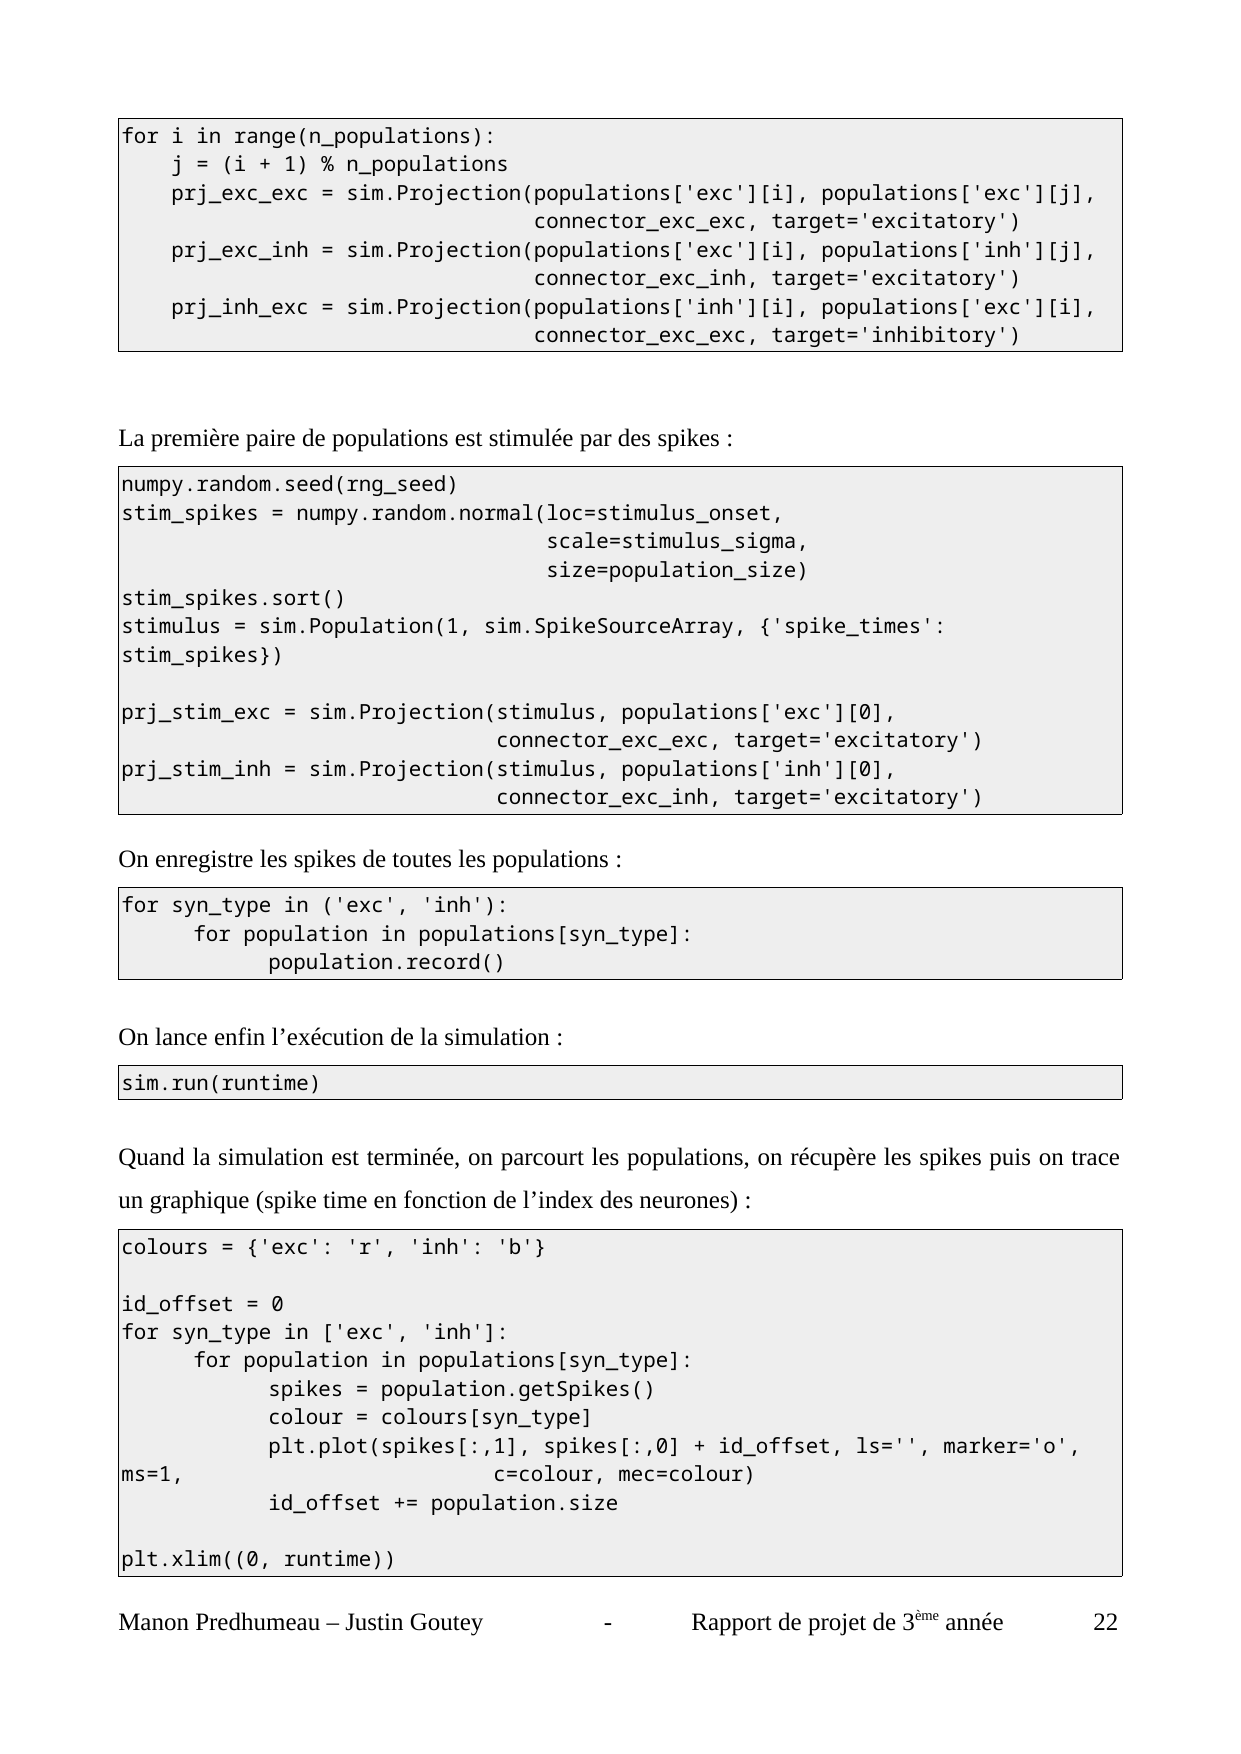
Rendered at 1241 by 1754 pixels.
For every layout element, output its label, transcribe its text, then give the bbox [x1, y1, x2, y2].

text Quand la simulation est terminée, on parcourt les populations, on récupère les spikes puis on trace un graphique (spike time en fonction de l’index des neurones) : [118, 1142, 1122, 1214]
text spikes = population.getSpikes() [119, 1371, 1122, 1399]
text La première paire de populations est stimulée par des spikes : [118, 423, 1122, 452]
text connector_exc_exc, target='excitatory') [119, 722, 1122, 751]
text connector_exc_exc, target='excitatory') [119, 203, 1122, 232]
text colours = {'exc': 'r', 'inh': 'b'} [119, 1230, 1122, 1257]
text stim_spikes = numpy.random.normal(loc=stimulus_onset, [119, 495, 1122, 523]
text for syn_type in ('exc', 'inh'): [119, 888, 1122, 916]
text for population in populations[syn_type]: [119, 916, 1122, 944]
text size=population_size) [119, 552, 1122, 580]
text j = (i + 1) % n_populations [119, 147, 1122, 175]
text for population in populations[syn_type]: [119, 1342, 1122, 1371]
text prj_stim_exc = sim.Projection(stimulus, populations['exc'][0], [119, 694, 1122, 722]
text id_offset = 0 [119, 1286, 1122, 1314]
text population.record() [119, 944, 1122, 979]
text stimulus = sim.Population(1, sim.SpikeSourceArray, {'spike_times': stim_spikes}) [119, 608, 1122, 665]
text connector_exc_inh, target='excitatory') [119, 260, 1122, 289]
text prj_exc_exc = sim.Projection(populations['exc'][i], populations['exc'][j], [119, 175, 1122, 203]
text plt.plot(spikes[:,1], spikes[:,0] + id_offset, ls='', marker='o', ms=1, c=colour, mec=colour) [119, 1428, 1122, 1485]
text On lance enfin l’exécution de la simulation : [118, 1022, 1122, 1051]
text id_offset += population.size [119, 1485, 1122, 1513]
text scale=stimulus_sigma, [119, 523, 1122, 552]
text for syn_type in ['exc', 'inh']: [119, 1314, 1122, 1342]
text plt.xlim((0, runtime)) [119, 1542, 1122, 1576]
text sim.run(runtime) [119, 1066, 1122, 1099]
text prj_stim_inh = sim.Projection(stimulus, populations['inh'][0], [119, 751, 1122, 779]
text connector_exc_inh, target='excitatory') [119, 779, 1122, 814]
text connector_exc_exc, target='inhibitory') [119, 317, 1122, 351]
text prj_exc_inh = sim.Projection(populations['exc'][i], populations['inh'][j], [119, 232, 1122, 260]
text for i in range(n_populations): [119, 119, 1122, 147]
text stim_spikes.sort() [119, 580, 1122, 608]
text On enregistre les spikes de toutes les populations : [118, 844, 1122, 873]
text colour = colours[syn_type] [119, 1399, 1122, 1428]
text numpy.random.seed(rng_seed) [119, 467, 1122, 495]
text prj_inh_exc = sim.Projection(populations['inh'][i], populations['exc'][i], [119, 289, 1122, 317]
